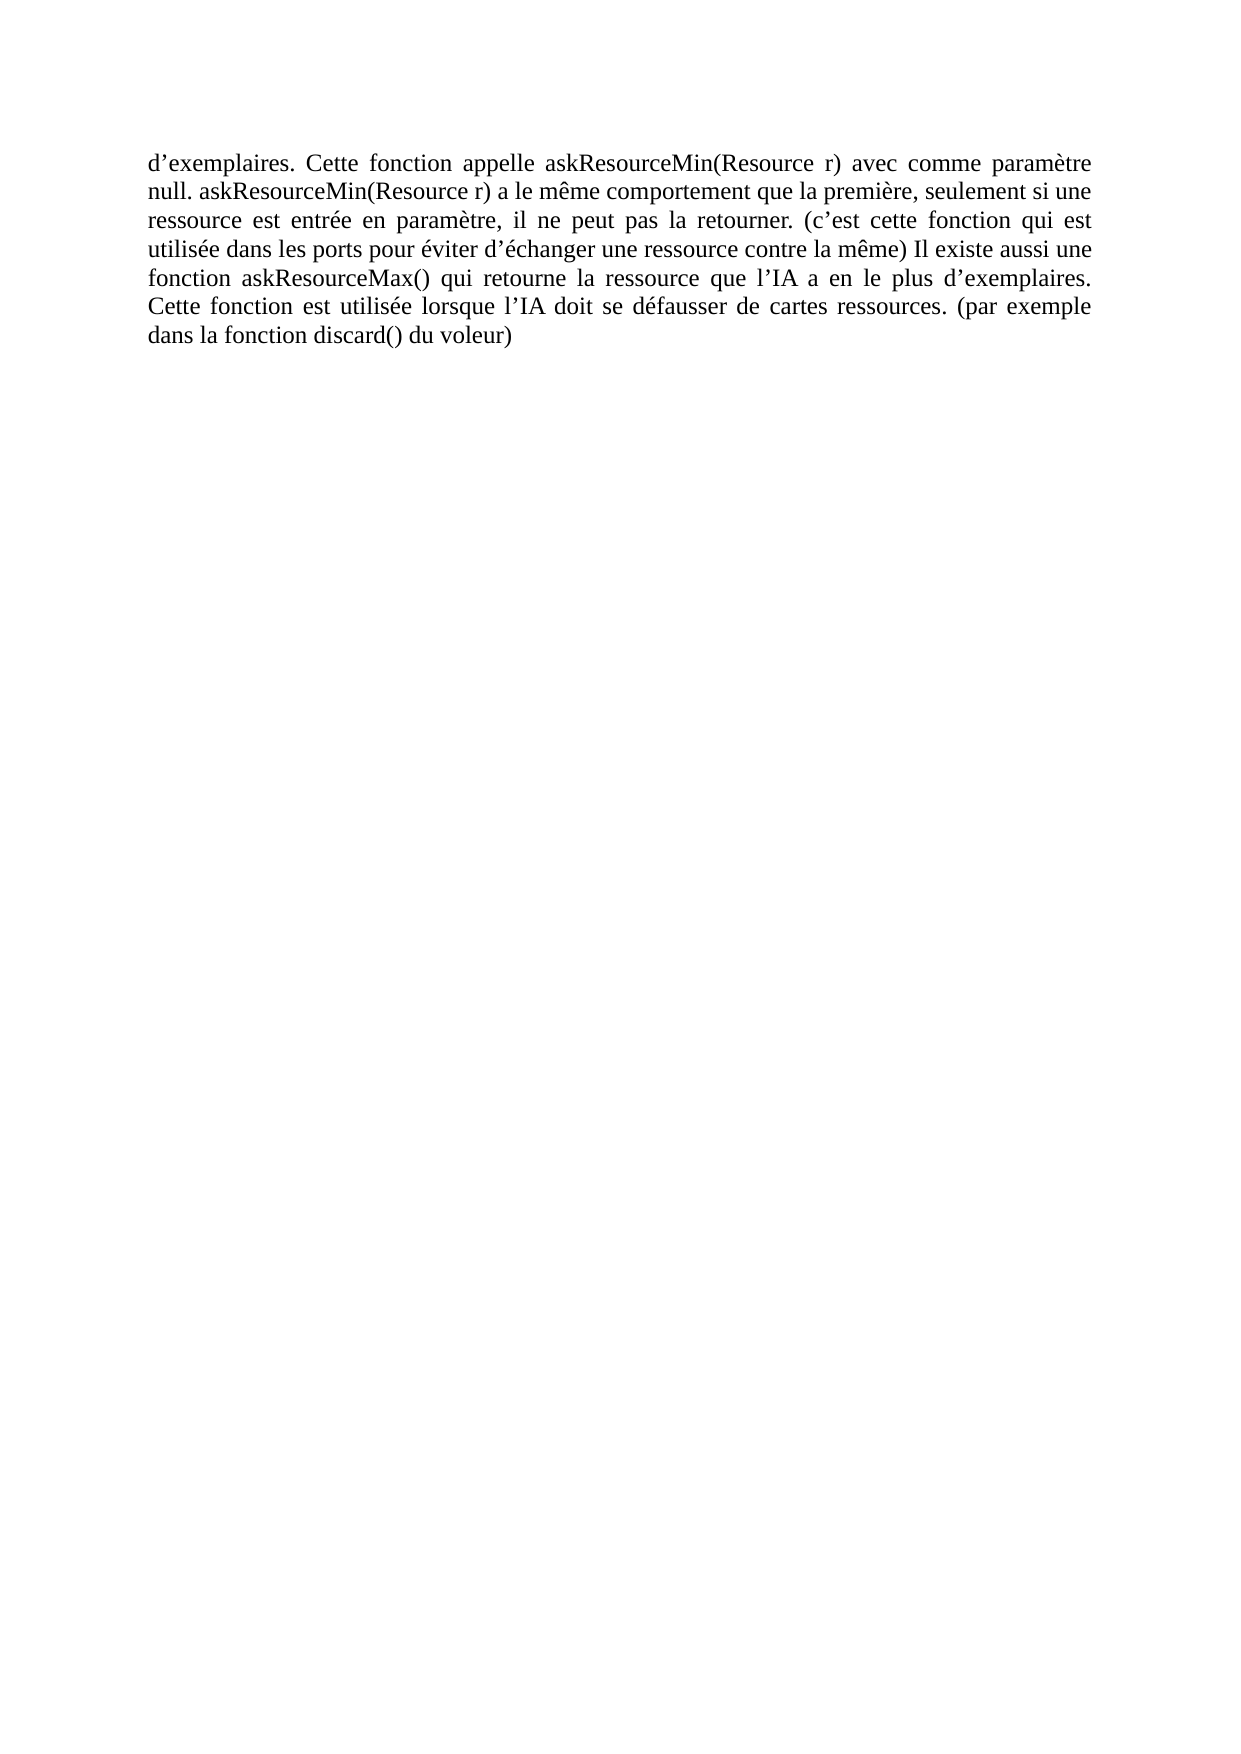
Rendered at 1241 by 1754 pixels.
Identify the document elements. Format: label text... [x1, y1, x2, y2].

text d’exemplaires. Cette fonction appelle askResourceMin(Resource r) avec comme paramètre null. askResourceMin(Resource r) a le même comportement que la première, seulement si une ressource est entrée en paramètre, il ne peut pas la retourner. (c’est cette fonction qui est utilisée dans les ports pour éviter d’échanger une ressource contre la même) Il existe aussi une fonction askResourceMax() qui retourne la ressource que l’IA a en le plus d’exemplaires. Cette fonction est utilisée lorsque l’IA doit se défausser de cartes ressources. (par exemple dans la fonction discard() du voleur) [148, 148, 1093, 349]
